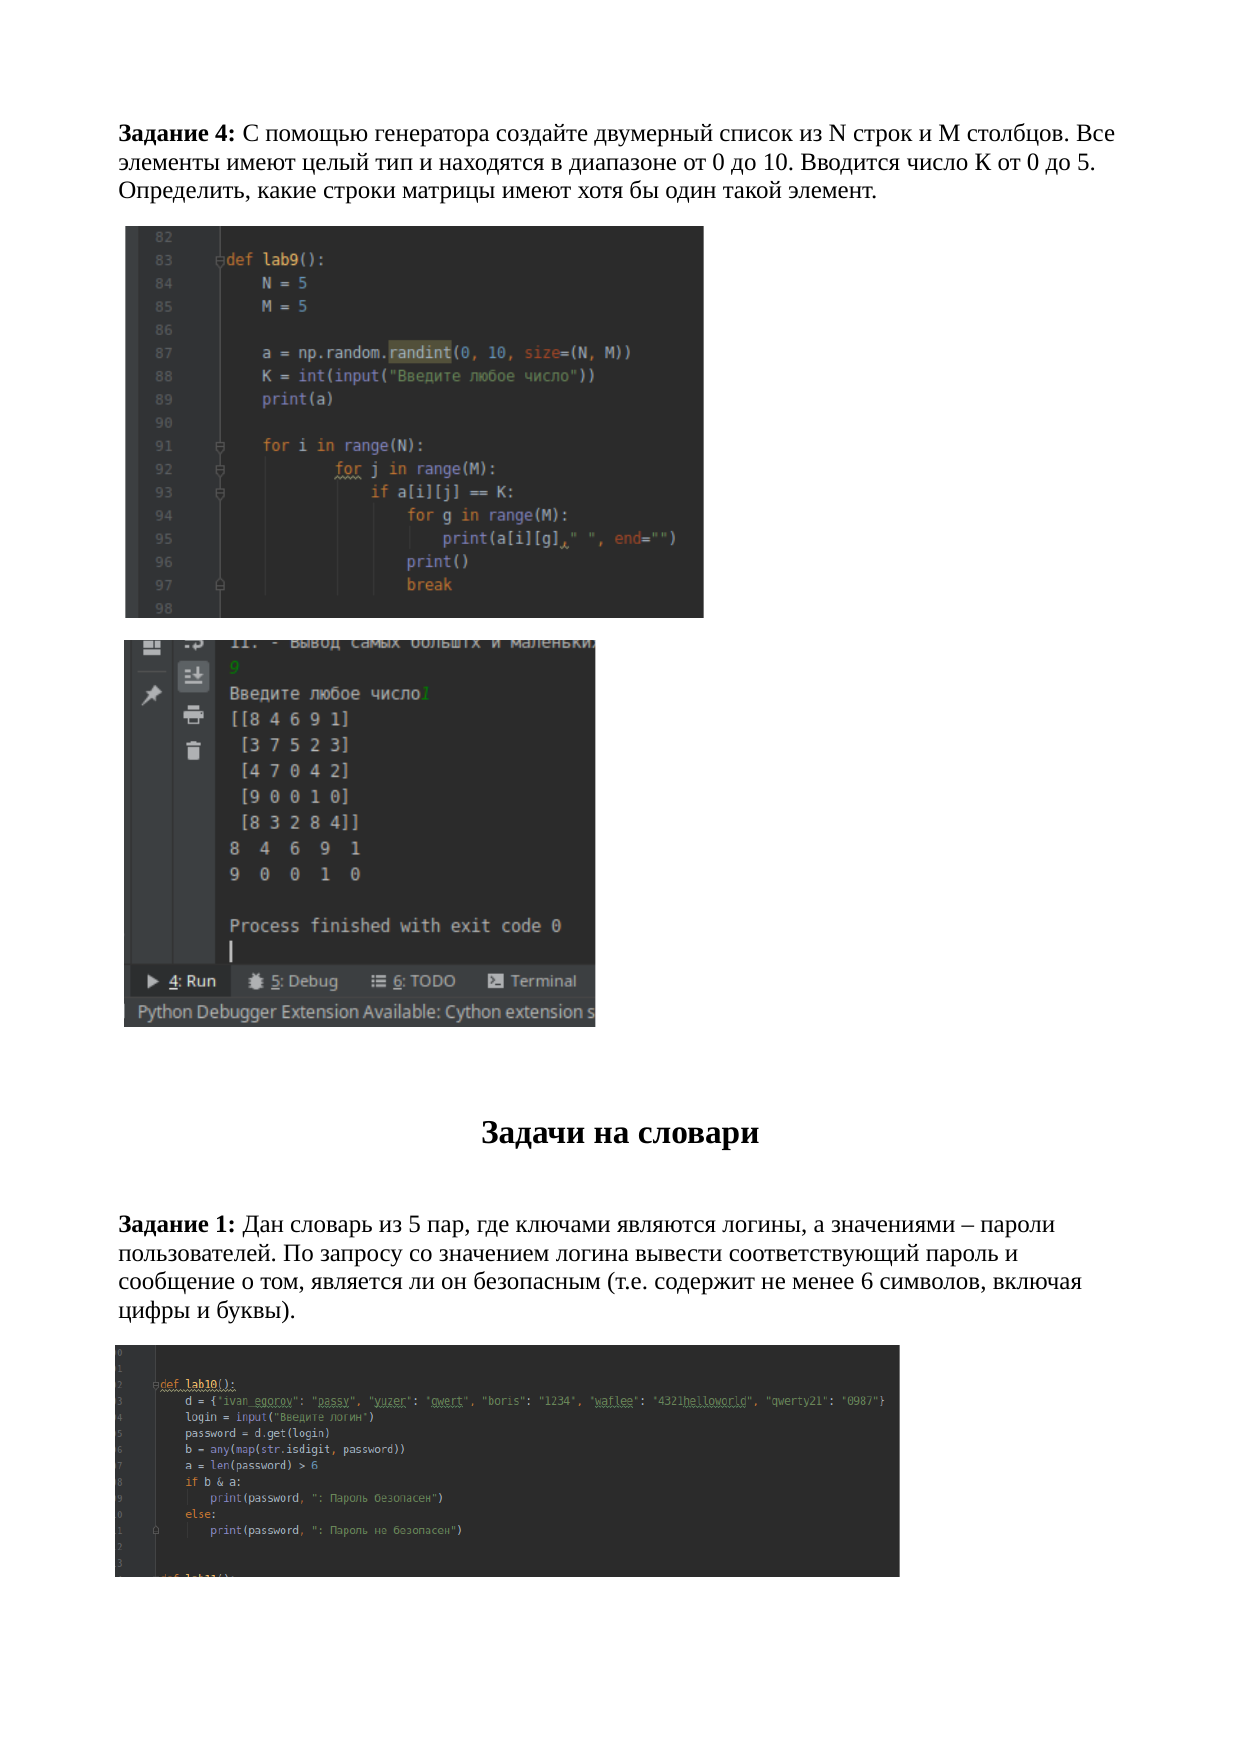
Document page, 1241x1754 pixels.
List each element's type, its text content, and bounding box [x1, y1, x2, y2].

picture [387, 226, 520, 586]
text Задачи на словари [118, 1112, 1122, 1151]
text Задание 1: Дан словарь из 5 пар, где ключами являются логины, а значениями – пароли пользователей. По запросу со значением логина вывести соответствующий пароль и сообщение о том, является ли он безопасным (т.е. содержит не менее 6 символов, включая цифры и буквы). [118, 1209, 1122, 1324]
picture [565, 1345, 787, 1577]
text Задание 4: С помощью генератора создайте двумерный список из N строк и M столбцов. Все элементы имеют целый тип и находятся в диапазоне от 0 до 10. Вводится число К от 0 до 5. Определить, какие строки матрицы имеют хотя бы один такой элемент. [118, 118, 1122, 204]
